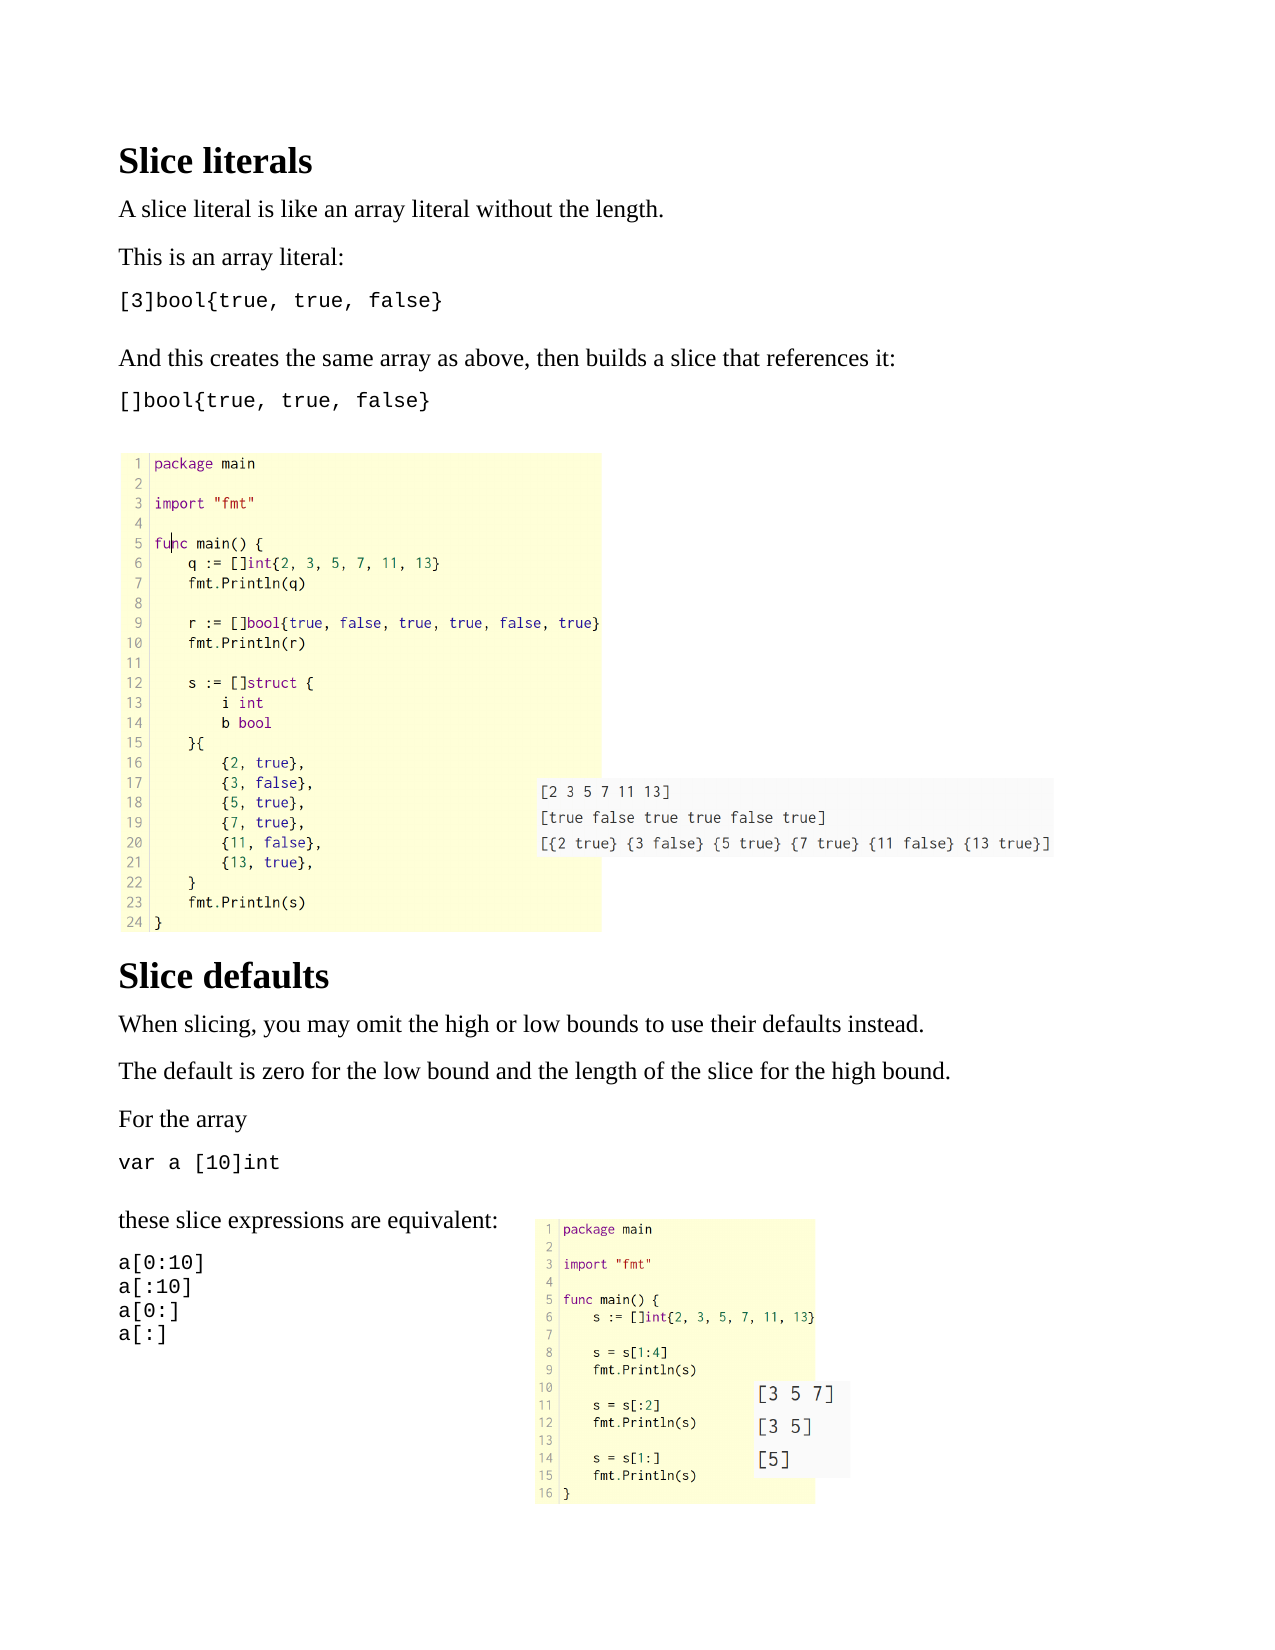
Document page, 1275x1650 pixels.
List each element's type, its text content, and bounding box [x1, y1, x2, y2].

text For the array [118, 1104, 1157, 1133]
text [816, 1276, 1157, 1300]
text a[0:10] [118, 1252, 535, 1276]
text [816, 1300, 1157, 1323]
text This is an array literal: [118, 242, 1157, 271]
subtitle Slice defaults [118, 953, 1157, 996]
text When slicing, you may omit the high or low bounds to use their defaults instead. [118, 1009, 1157, 1038]
text var a [10]int [118, 1152, 1157, 1175]
text The default is zero for the low bound and the length of the slice for the high bound. [118, 1056, 1157, 1085]
picture [120, 453, 1054, 932]
text [3]bool{true, true, false} [118, 290, 1157, 313]
text A slice literal is like an array literal without the length. [118, 194, 1157, 223]
text []bool{true, true, false} [118, 391, 1157, 414]
subtitle Slice literals [118, 139, 1157, 182]
text And this creates the same array as above, then builds a slice that references it: [118, 343, 1157, 372]
text a[:] [118, 1323, 535, 1347]
text a[:10] [118, 1276, 535, 1300]
text [816, 1323, 1157, 1347]
picture [535, 1219, 851, 1504]
text a[0:] [118, 1300, 535, 1323]
text [816, 1252, 1157, 1276]
text these slice expressions are equivalent: [118, 1205, 1157, 1233]
